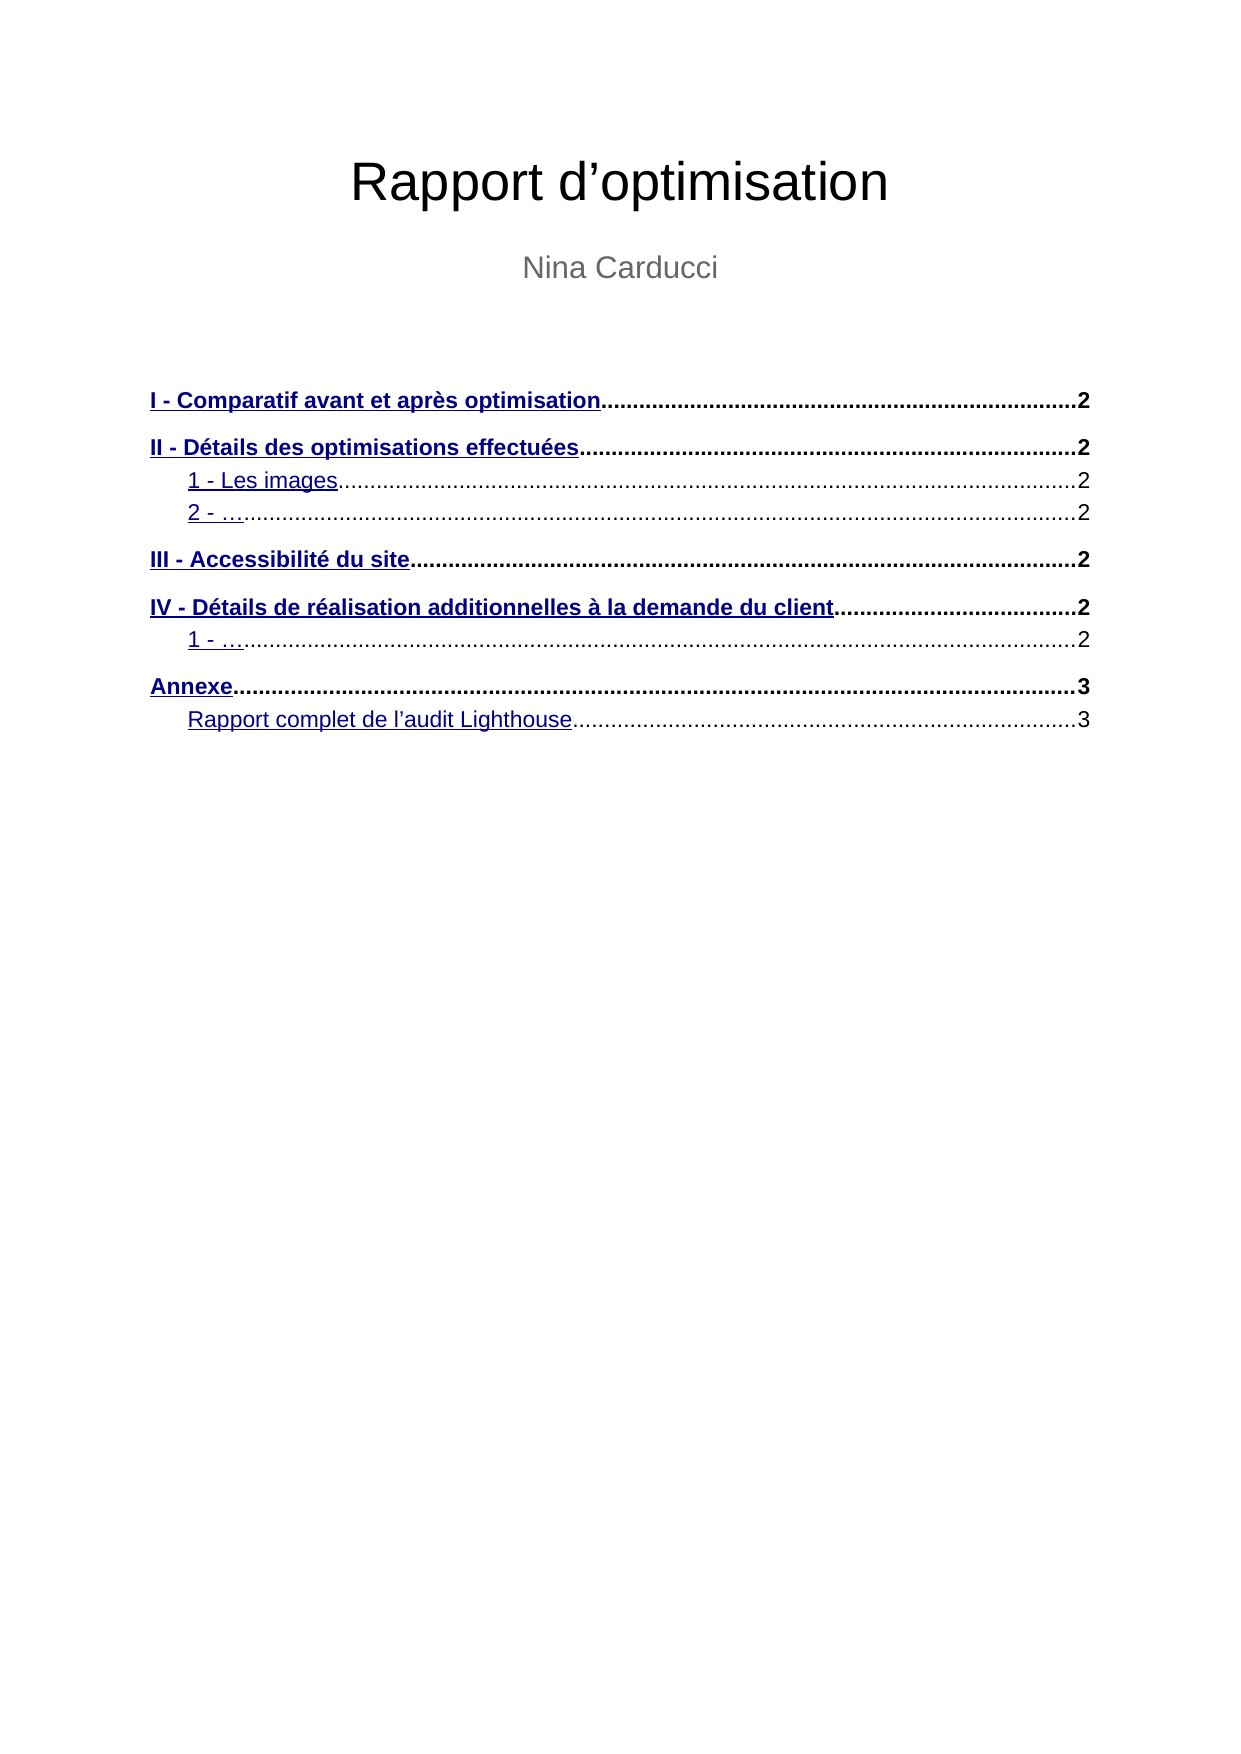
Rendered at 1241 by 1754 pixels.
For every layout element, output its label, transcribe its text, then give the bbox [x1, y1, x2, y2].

text 2 - … 2 [187, 499, 1090, 526]
text Rapport d’optimisation [150, 150, 1090, 212]
text 1 - … 2 [187, 626, 1090, 652]
text III - Accessibilité du site 2 [150, 546, 1090, 573]
text 1 - Les images 2 [187, 467, 1090, 493]
text II - Détails des optimisations effectuées 2 [150, 434, 1090, 460]
text Rapport complet de l’audit Lighthouse 3 [187, 706, 1090, 732]
text Nina Carducci [150, 249, 1090, 285]
text IV - Détails de réalisation additionnelles à la demande du client 2 [150, 593, 1090, 620]
text I - Comparatif avant et après optimisation 2 [150, 387, 1090, 413]
text Annexe 3 [150, 673, 1090, 700]
